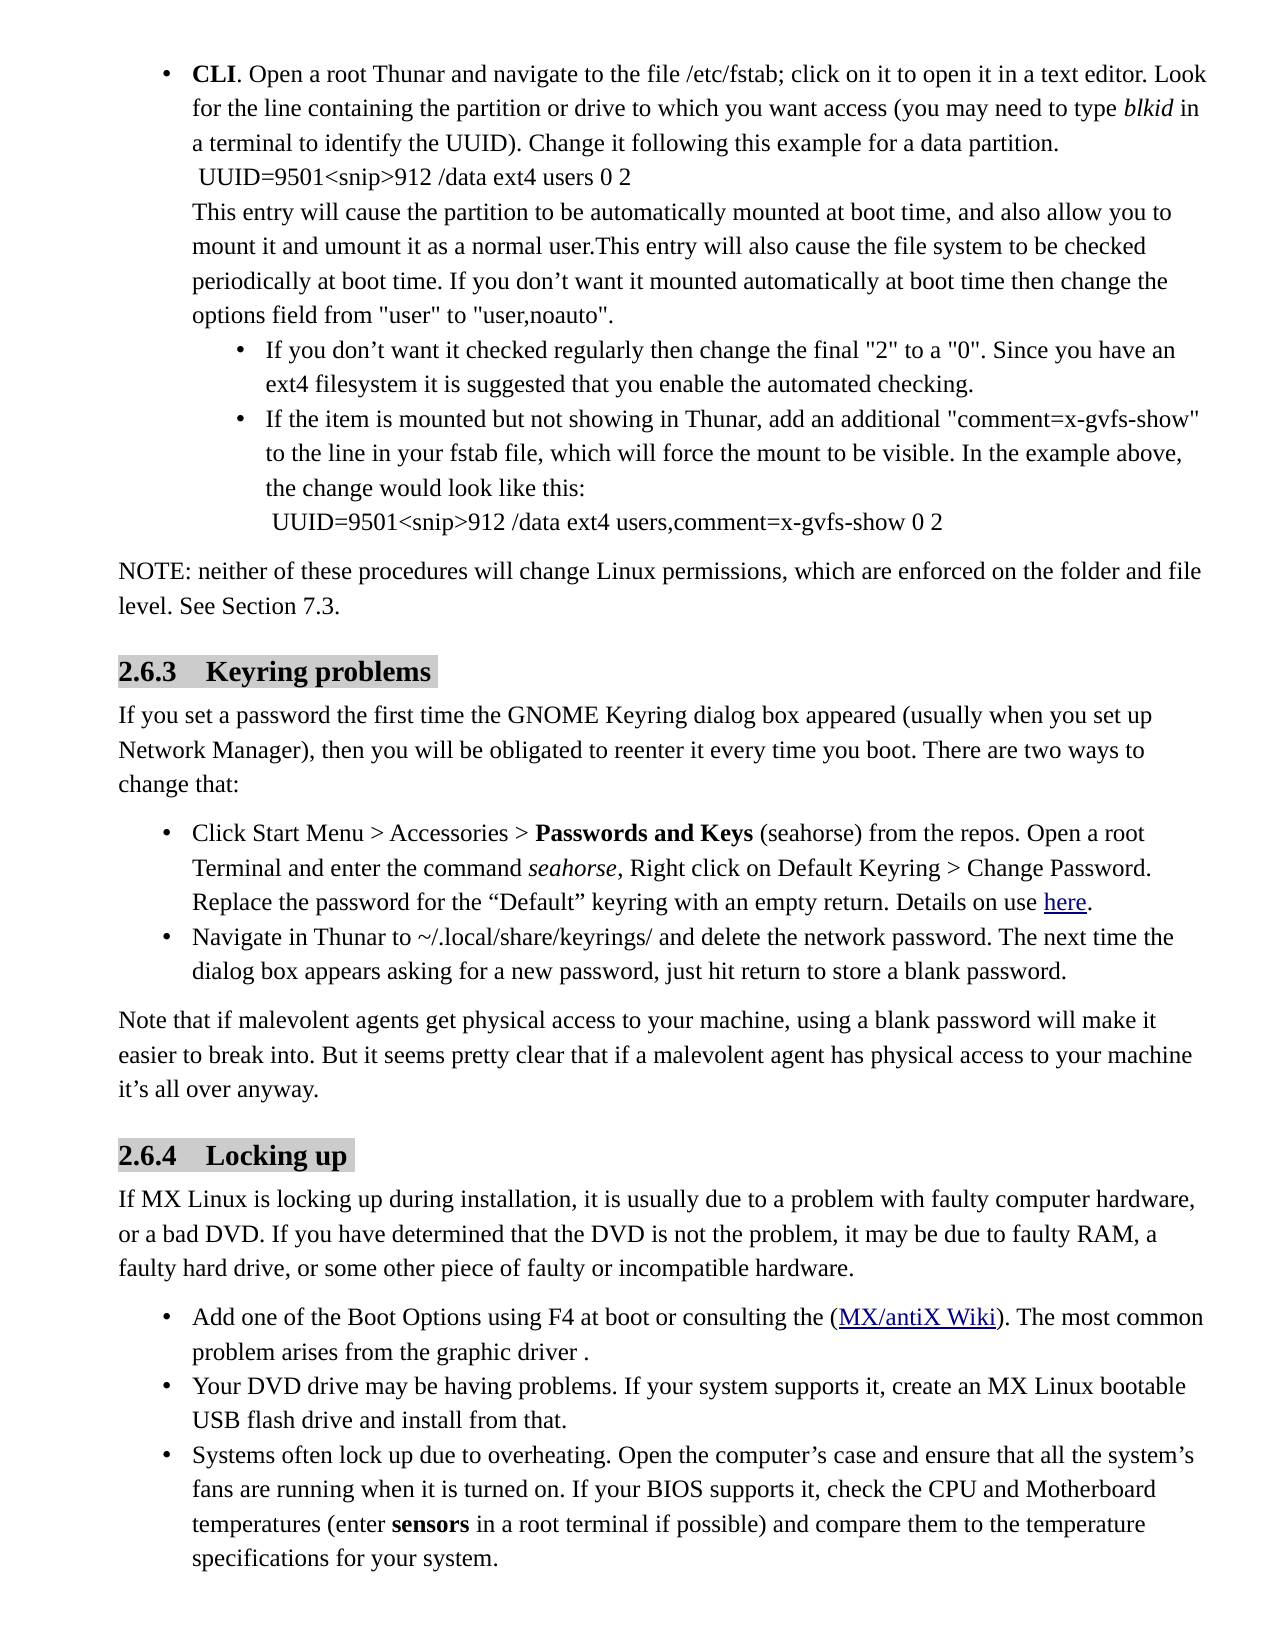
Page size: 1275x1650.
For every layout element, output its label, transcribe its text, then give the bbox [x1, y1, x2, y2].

list CLI. Open a root Thunar and navigate to the file /etc/fstab; click on it to open it in a text editor. Look for the line containing the partition or drive to which you want access (you may need to type blkid in a terminal to identify the UUID). Change it following this example for a data partition. [162, 59, 1216, 157]
list Click Start Menu > Accessories > Passwords and Keys (seahorse) from the repos. Open a root Terminal and enter the command seahorse, Right click on Default Keyring > Change Password. Replace the password for the “Default” keyring with an empty return. Details on use here. [162, 818, 1216, 916]
list If the item is mounted but not showing in Thunar, add an additional "comment=x-gvfs-show" to the line in your fstab file, which will force the mount to be visible. In the example above, the change would look like this: [236, 404, 1216, 502]
list Add one of the Boot Options using F4 at boot or consulting the (MX/antiX Wiki). The most common problem arises from the graphic driver . [162, 1302, 1216, 1365]
list UUID=9501<snip>912 /data ext4 users 0 2 [162, 162, 1216, 191]
list Navigate in Thunar to ~/.local/share/keyrings/ and delete the network password. The next time the dialog box appears asking for a new password, just hit return to store a blank password. [162, 922, 1216, 985]
text NOTE: neither of these procedures will change Linux permissions, which are enforced on the folder and file level. See Section 7.3. [118, 556, 1216, 619]
text Note that if malevolent agents get physical access to your machine, using a blank password will make it easier to break into. But it seems pretty clear that if a malevolent agent has physical access to your machine it’s all over anyway. [118, 1006, 1216, 1103]
text If MX Linux is locking up during installation, it is usually due to a problem with faulty computer hardware, or a bad DVD. If you have determined that the DVD is not the problem, it may be due to faulty RAM, a faulty hard drive, or some other piece of faulty or incompatible hardware. [118, 1184, 1216, 1282]
list This entry will cause the partition to be automatically mounted at boot time, and also allow you to mount it and umount it as a normal user.This entry will also cause the file system to be checked periodically at boot time. If you don’t want it mounted automatically at boot time then change the options field from "user" to "user,noauto". [162, 197, 1216, 329]
subtitle 2.6.4 Locking up [355, 1138, 1216, 1172]
list If you don’t want it checked regularly then change the final "2" to a "0". Since you have an ext4 filesystem it is suggested that you enable the automated checking. [236, 335, 1216, 398]
list Your DVD drive may be having problems. If your system supports it, create an MX Linux bootable USB flash drive and install from that. [162, 1371, 1216, 1434]
list Systems often lock up due to overheating. Open the computer’s case and ensure that all the system’s fans are running when it is turned on. If your BIOS supports it, check the CPU and Motherboard temperatures (enter sensors in a root terminal if possible) and compare them to the temperature specifications for your system. [162, 1440, 1216, 1572]
text If you set a password the first time the GNOME Keyring dialog box appeared (usually when you set up Network Manager), then you will be obligated to reenter it every time you boot. There are two ways to change that: [118, 701, 1216, 798]
list UUID=9501<snip>912 /data ext4 users,comment=x-gvfs-show 0 2 [236, 507, 1216, 536]
subtitle 2.6.3 Keyring problems [118, 654, 1216, 688]
